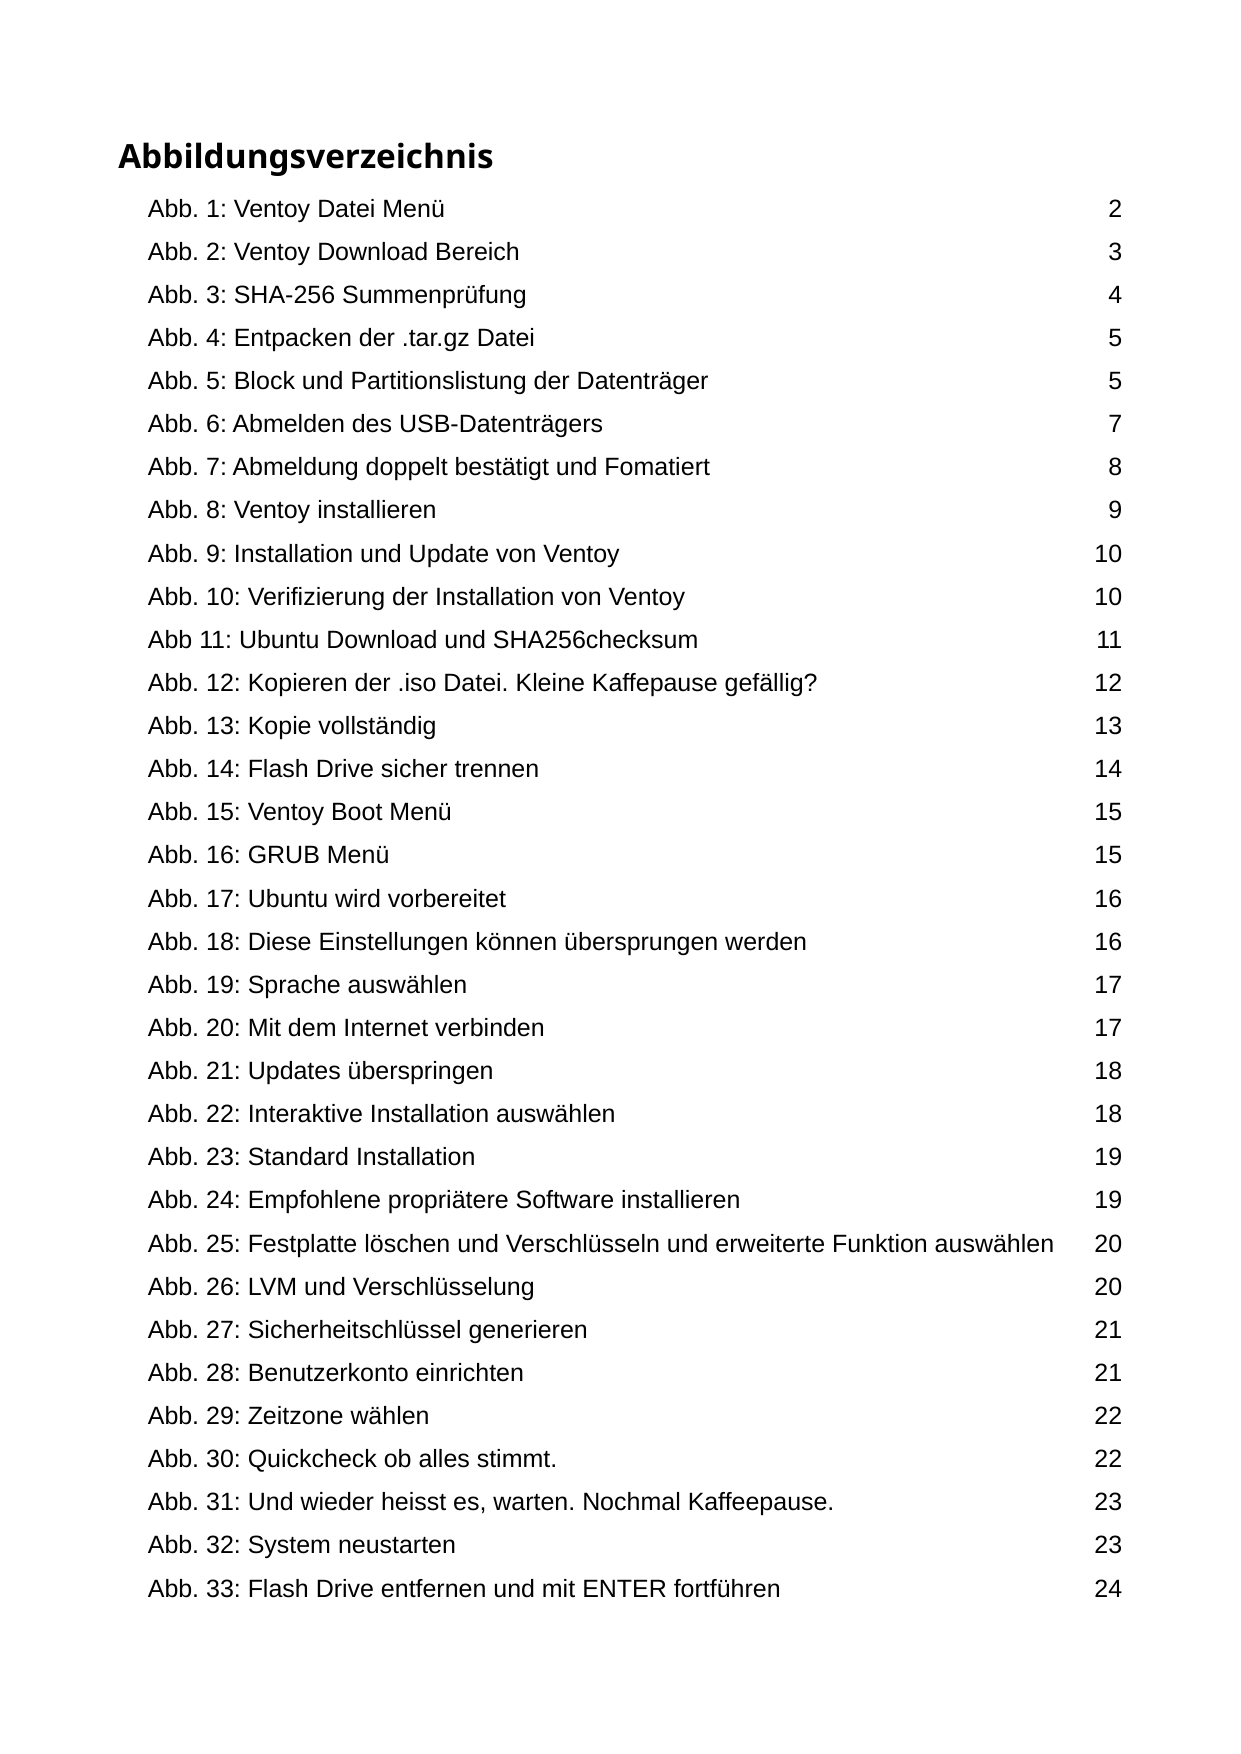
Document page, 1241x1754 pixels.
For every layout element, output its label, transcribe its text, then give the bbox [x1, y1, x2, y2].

text Abb. 26: LVM und Verschlüsselung 20 [148, 1272, 1122, 1300]
text Abb. 32: System neustarten 23 [148, 1530, 1122, 1559]
text Abb. 4: Entpacken der .tar.gz Datei 5 [148, 323, 1122, 352]
text Abb 11: Ubuntu Download und SHA256checksum 11 [148, 625, 1122, 653]
text Abb. 18: Diese Einstellungen können übersprungen werden 16 [148, 927, 1122, 955]
text Abb. 2: Ventoy Download Bereich 3 [148, 237, 1122, 265]
text Abb. 3: SHA-256 Summenprüfung 4 [148, 280, 1122, 308]
text Abb. 33: Flash Drive entfernen und mit ENTER fortführen 24 [148, 1573, 1122, 1602]
text Abb. 9: Installation und Update von Ventoy 10 [148, 538, 1122, 567]
text Abb. 1: Ventoy Datei Menü 2 [148, 193, 1122, 222]
text Abb. 23: Standard Installation 19 [148, 1142, 1122, 1171]
text Abb. 21: Updates überspringen 18 [148, 1056, 1122, 1085]
text Abb. 13: Kopie vollständig 13 [148, 711, 1122, 740]
text Abb. 28: Benutzerkonto einrichten 21 [148, 1358, 1122, 1387]
text Abb. 5: Block und Partitionslistung der Datenträger 5 [148, 366, 1122, 395]
text Abb. 15: Ventoy Boot Menü 15 [148, 797, 1122, 826]
text Abb. 19: Sprache auswählen 17 [148, 970, 1122, 998]
text Abb. 24: Empfohlene propriätere Software installieren 19 [148, 1185, 1122, 1214]
text Abb. 7: Abmeldung doppelt bestätigt und Fomatiert 8 [148, 452, 1122, 481]
text Abb. 29: Zeitzone wählen 22 [148, 1401, 1122, 1430]
text Abb. 6: Abmelden des USB-Datenträgers 7 [148, 409, 1122, 438]
text Abb. 16: GRUB Menü 15 [148, 840, 1122, 869]
text Abb. 27: Sicherheitschlüssel generieren 21 [148, 1315, 1122, 1343]
text Abb. 17: Ubuntu wird vorbereitet 16 [148, 883, 1122, 912]
text Abb. 30: Quickcheck ob alles stimmt. 22 [148, 1444, 1122, 1473]
text Abb. 31: Und wieder heisst es, warten. Nochmal Kaffeepause. 23 [148, 1487, 1122, 1516]
text Abb. 25: Festplatte löschen und Verschlüsseln und erweiterte Funktion auswählen 20 [148, 1228, 1122, 1257]
subtitle Abbildungsverzeichnis [118, 133, 1122, 178]
text Abb. 22: Interaktive Installation auswählen 18 [148, 1099, 1122, 1128]
text Abb. 8: Ventoy installieren 9 [148, 495, 1122, 524]
text Abb. 10: Verifizierung der Installation von Ventoy 10 [148, 582, 1122, 610]
text Abb. 20: Mit dem Internet verbinden 17 [148, 1013, 1122, 1042]
text Abb. 14: Flash Drive sicher trennen 14 [148, 754, 1122, 783]
text Abb. 12: Kopieren der .iso Datei. Kleine Kaffepause gefällig? 12 [148, 668, 1122, 697]
